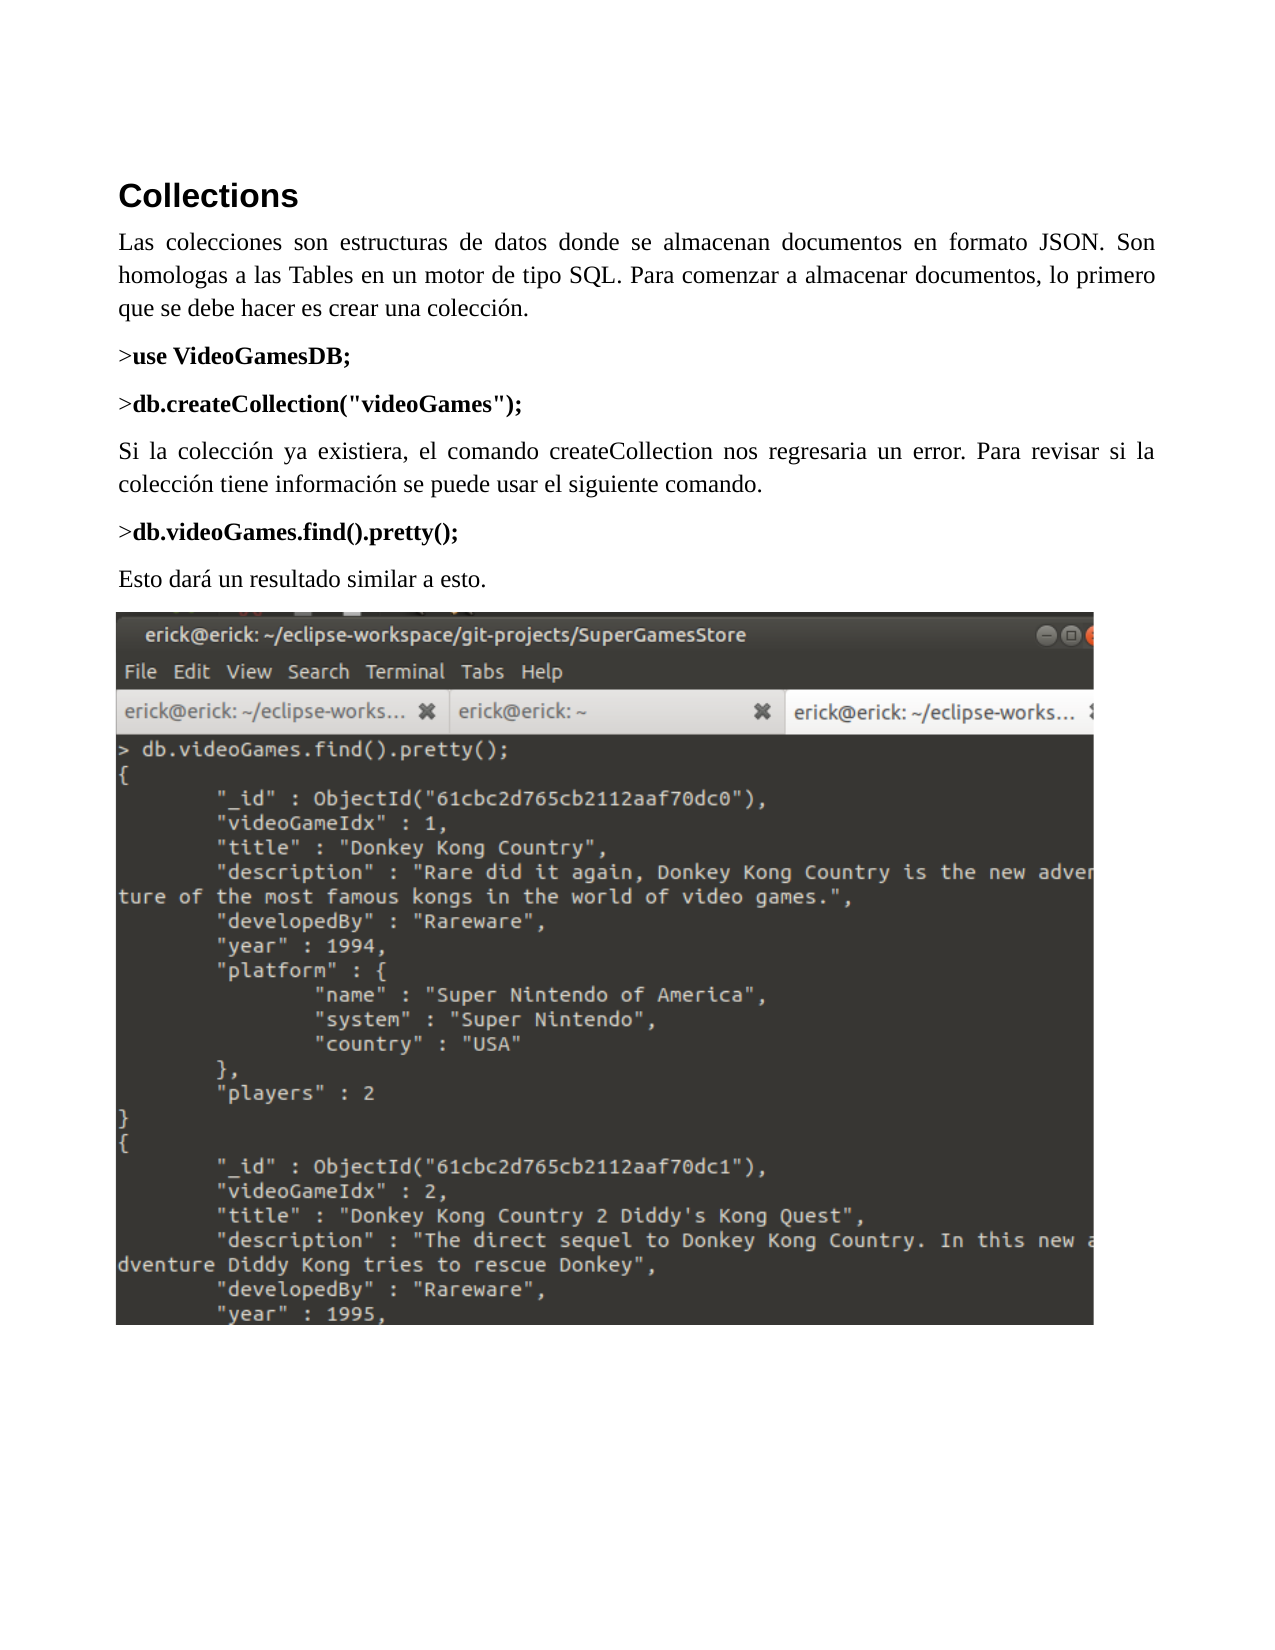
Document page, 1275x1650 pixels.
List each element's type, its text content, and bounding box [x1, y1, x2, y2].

text Si la colección ya existiera, el comando createCollection nos regresaria un error. Para revisar si la colección tiene información se puede usar el siguiente comando. [118, 436, 1157, 498]
text >db.createCollection("videoGames"); [118, 389, 1157, 417]
subtitle Collections [118, 176, 1157, 215]
text Esto dará un resultado similar a esto. [118, 564, 1157, 593]
text >db.videoGames.find().pretty(); [118, 517, 1157, 546]
picture [115, 612, 1094, 1325]
text Las colecciones son estructuras de datos donde se almacenan documentos en formato JSON. Son homologas a las Tables en un motor de tipo SQL. Para comenzar a almacenar documentos, lo primero que se debe hacer es crear una colección. [118, 227, 1157, 322]
text >use VideoGamesDB; [118, 341, 1157, 370]
